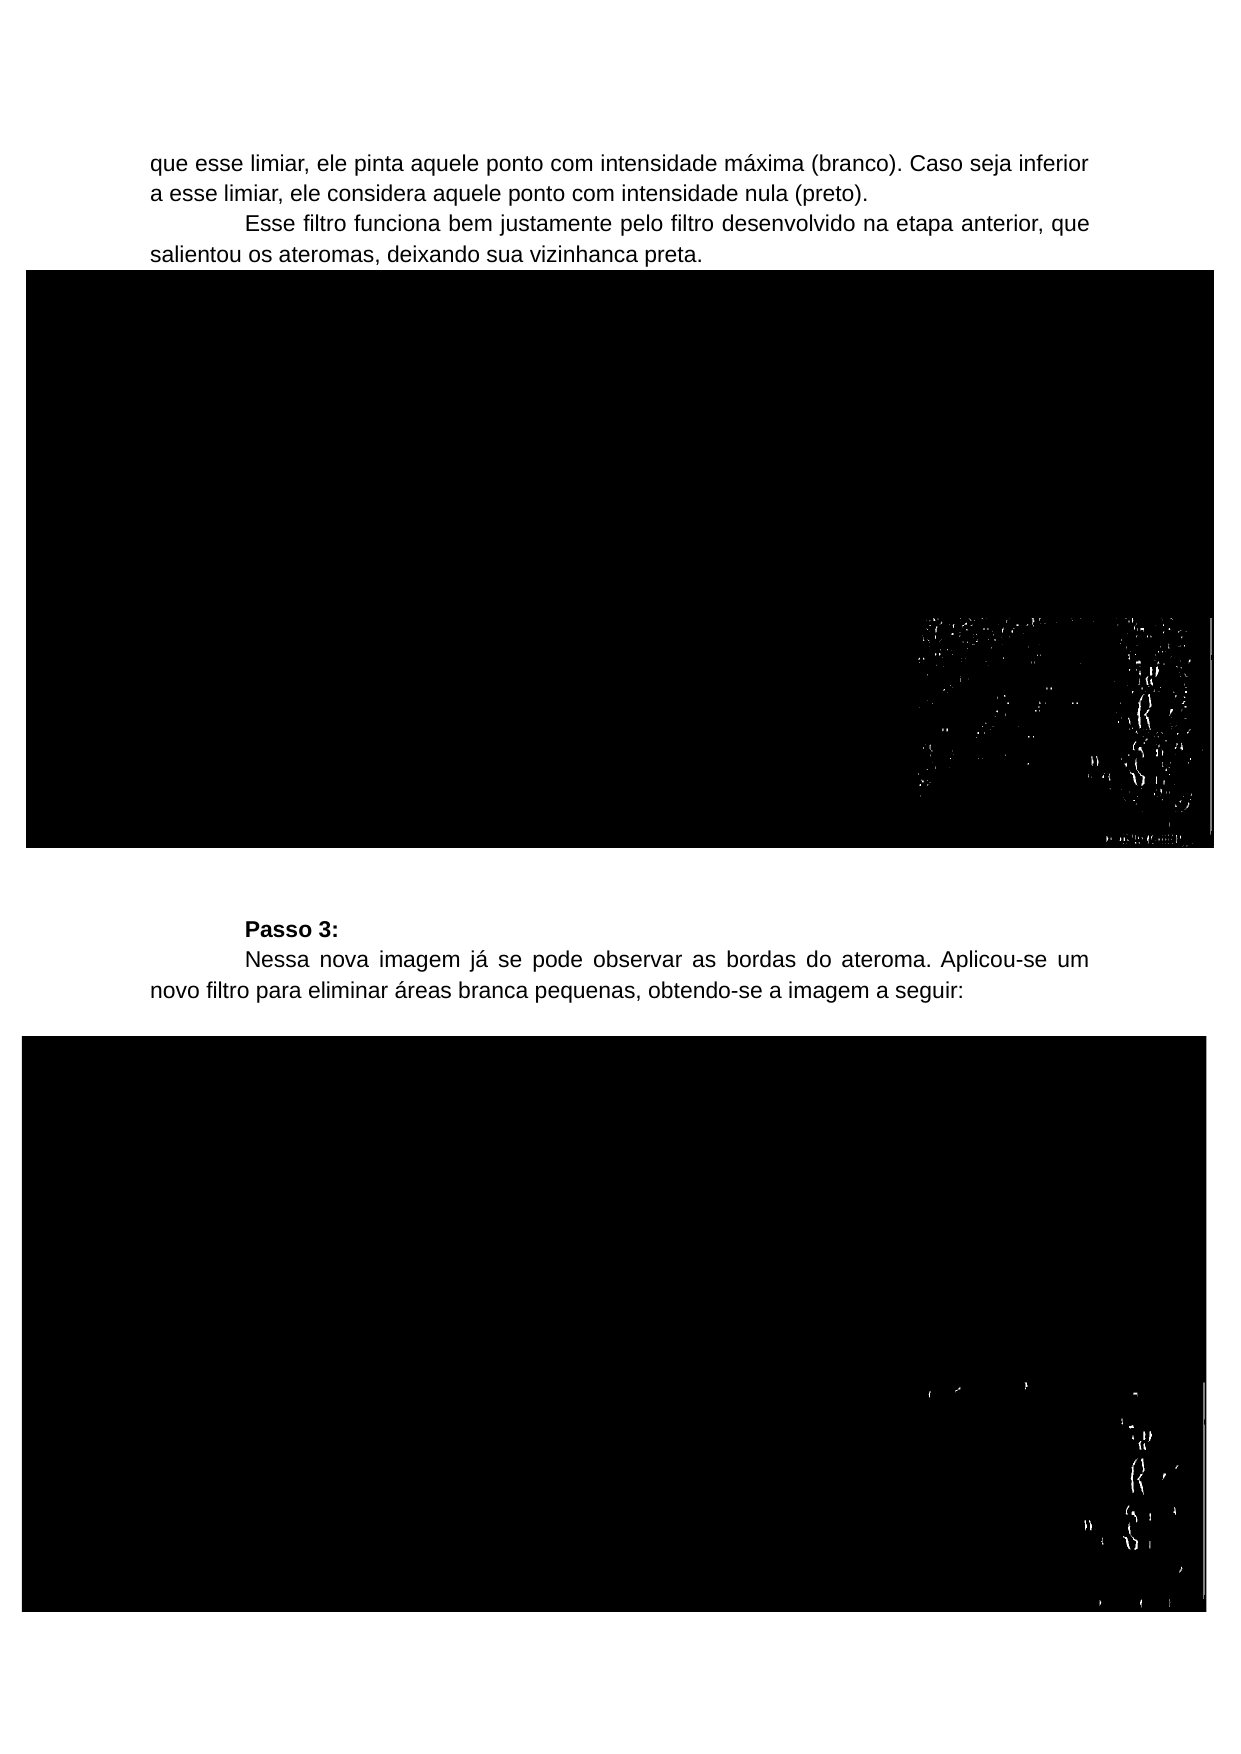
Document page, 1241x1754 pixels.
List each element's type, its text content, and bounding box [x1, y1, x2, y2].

text Passo 3: [150, 916, 1090, 942]
text Esse filtro funciona bem justamente pelo filtro desenvolvido na etapa anterior, que salientou os ateromas, deixando sua vizinhanca preta. [150, 210, 1090, 267]
text Nessa nova imagem já se pode observar as bordas do ateroma. Aplicou-se um novo filtro para eliminar áreas branca pequenas, obtendo-se a imagem a seguir: [150, 946, 1090, 1003]
picture [21, 1036, 1207, 1612]
text que esse limiar, ele pinta aquele ponto com intensidade máxima (branco). Caso seja inferior a esse limiar, ele considera aquele ponto com intensidade nula (preto). [150, 150, 1090, 207]
picture [26, 270, 1214, 848]
